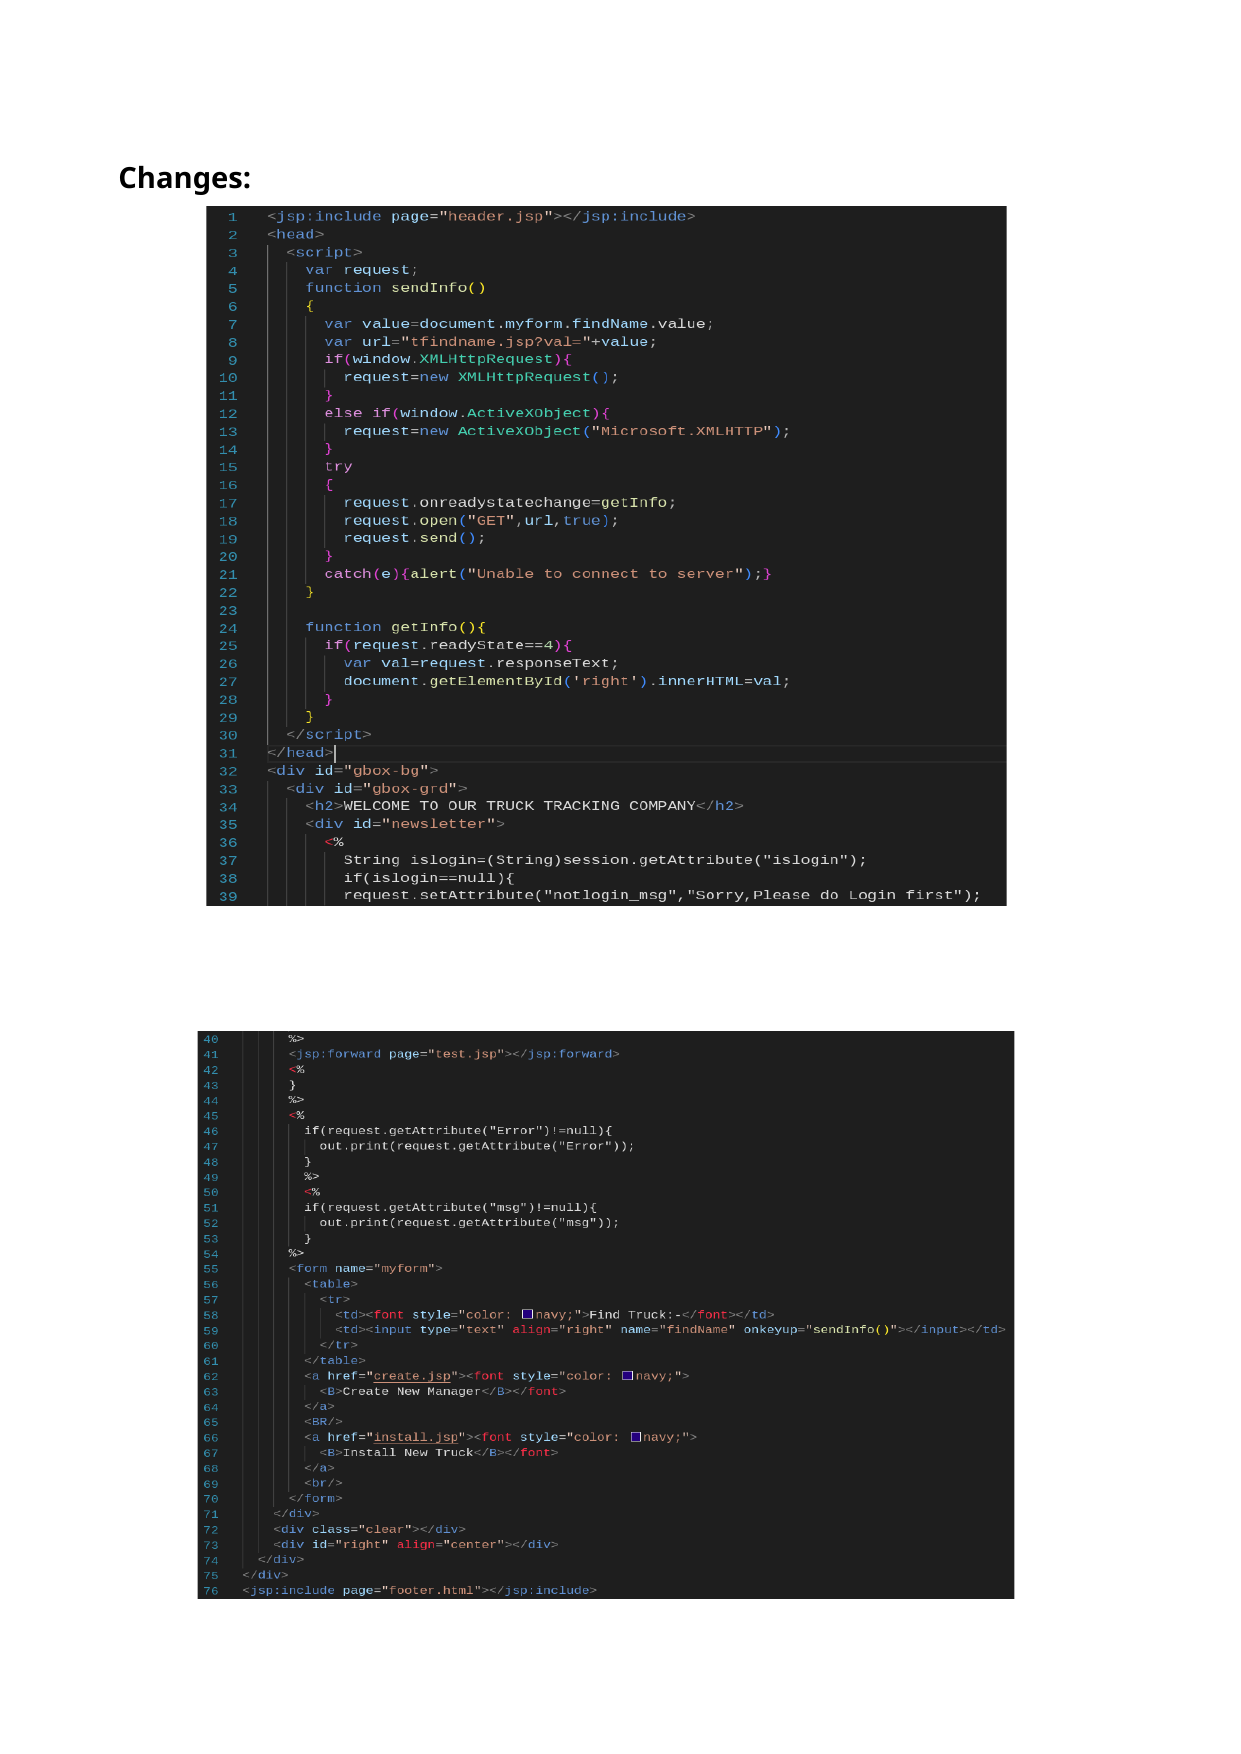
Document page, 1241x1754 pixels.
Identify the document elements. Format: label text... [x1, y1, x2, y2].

picture [197, 1031, 1015, 1599]
text Changes: [118, 158, 1122, 197]
picture [206, 206, 1007, 906]
